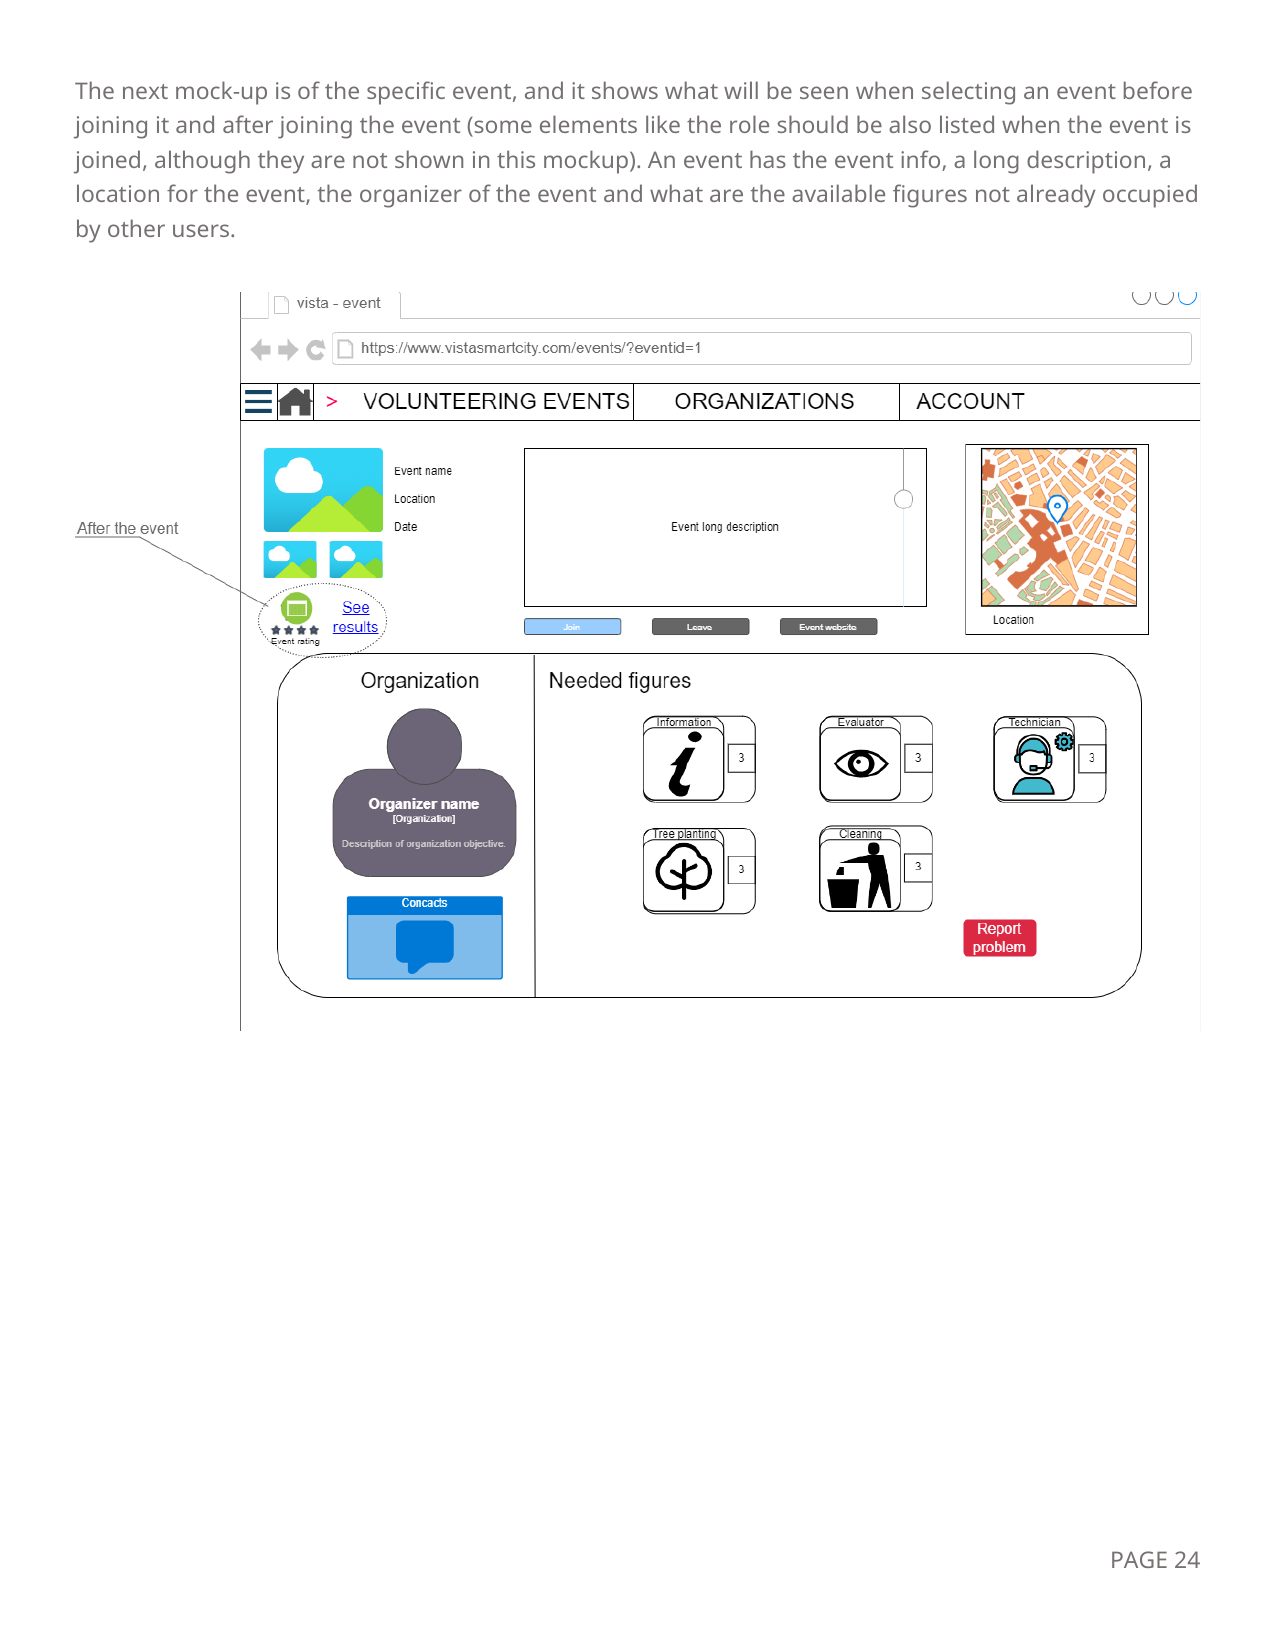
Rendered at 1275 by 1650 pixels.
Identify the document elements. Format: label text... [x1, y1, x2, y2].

text The next mock-up is of the specific event, and it shows what will be seen when selecting an event before joining it and after joining the event (some elements like the role should be also listed when the event is joined, although they are not shown in this mockup). An event has the event info, a long description, a location for the event, the organizer of the event and what are the available figures not already occupied by other users. [75, 75, 1200, 244]
